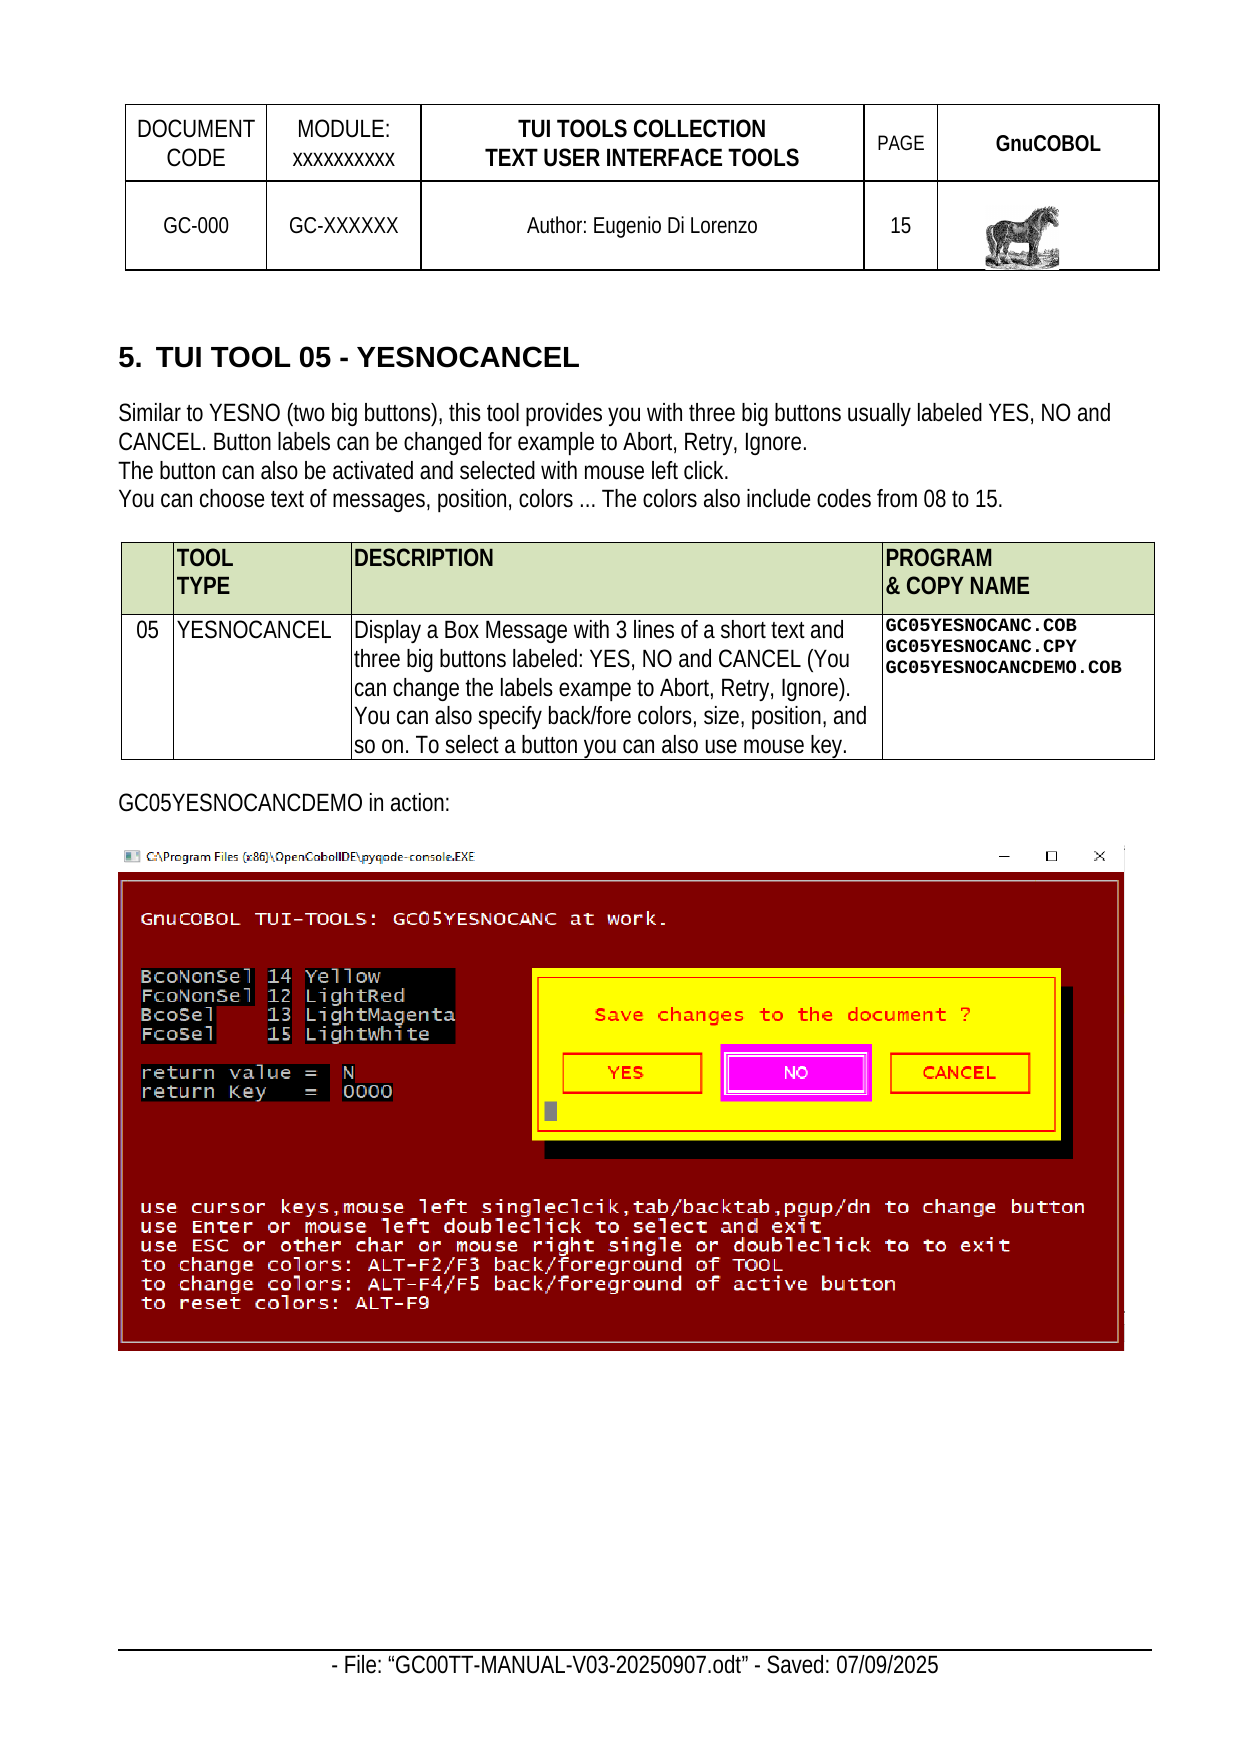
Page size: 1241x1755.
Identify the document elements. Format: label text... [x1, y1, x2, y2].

table_cell Display a Box Message with 3 lines of a short text and three big buttons labeled: YES, NO and CANCEL (You can change the labels exampe to Abort, Retry, Ignore). You can also specify back/fore colors, size, position, and so on. To select a button you can also use mouse key. [352, 615, 882, 758]
text GC05YESNOCANCDEMO in action: [118, 788, 1152, 817]
subtitle TUI TOOL 05 - YESNOCANCEL [118, 341, 1152, 374]
table_cell GC05YESNOCANC.COB GC05YESNOCANC.CPY GC05YESNOCANCDEMO.COB [883, 615, 1154, 758]
table_header [122, 543, 173, 614]
table_cell YESNOCANCEL [174, 615, 351, 758]
table_header DESCRIPTION [352, 543, 882, 614]
text Similar to YESNO (two big buttons), this tool provides you with three big buttons usually labeled YES, NO and CANCEL. Button labels can be changed for example to Abort, Retry, Ignore. The button can also be activated and selected with mouse left click. You can choose text of messages, position, colors ... The colors also include codes from 08 to 15. [118, 380, 1152, 542]
table_header PROGRAM & COPY NAME [883, 543, 1154, 614]
table_header TOOL TYPE [174, 543, 351, 614]
table_cell 05 [122, 615, 173, 758]
